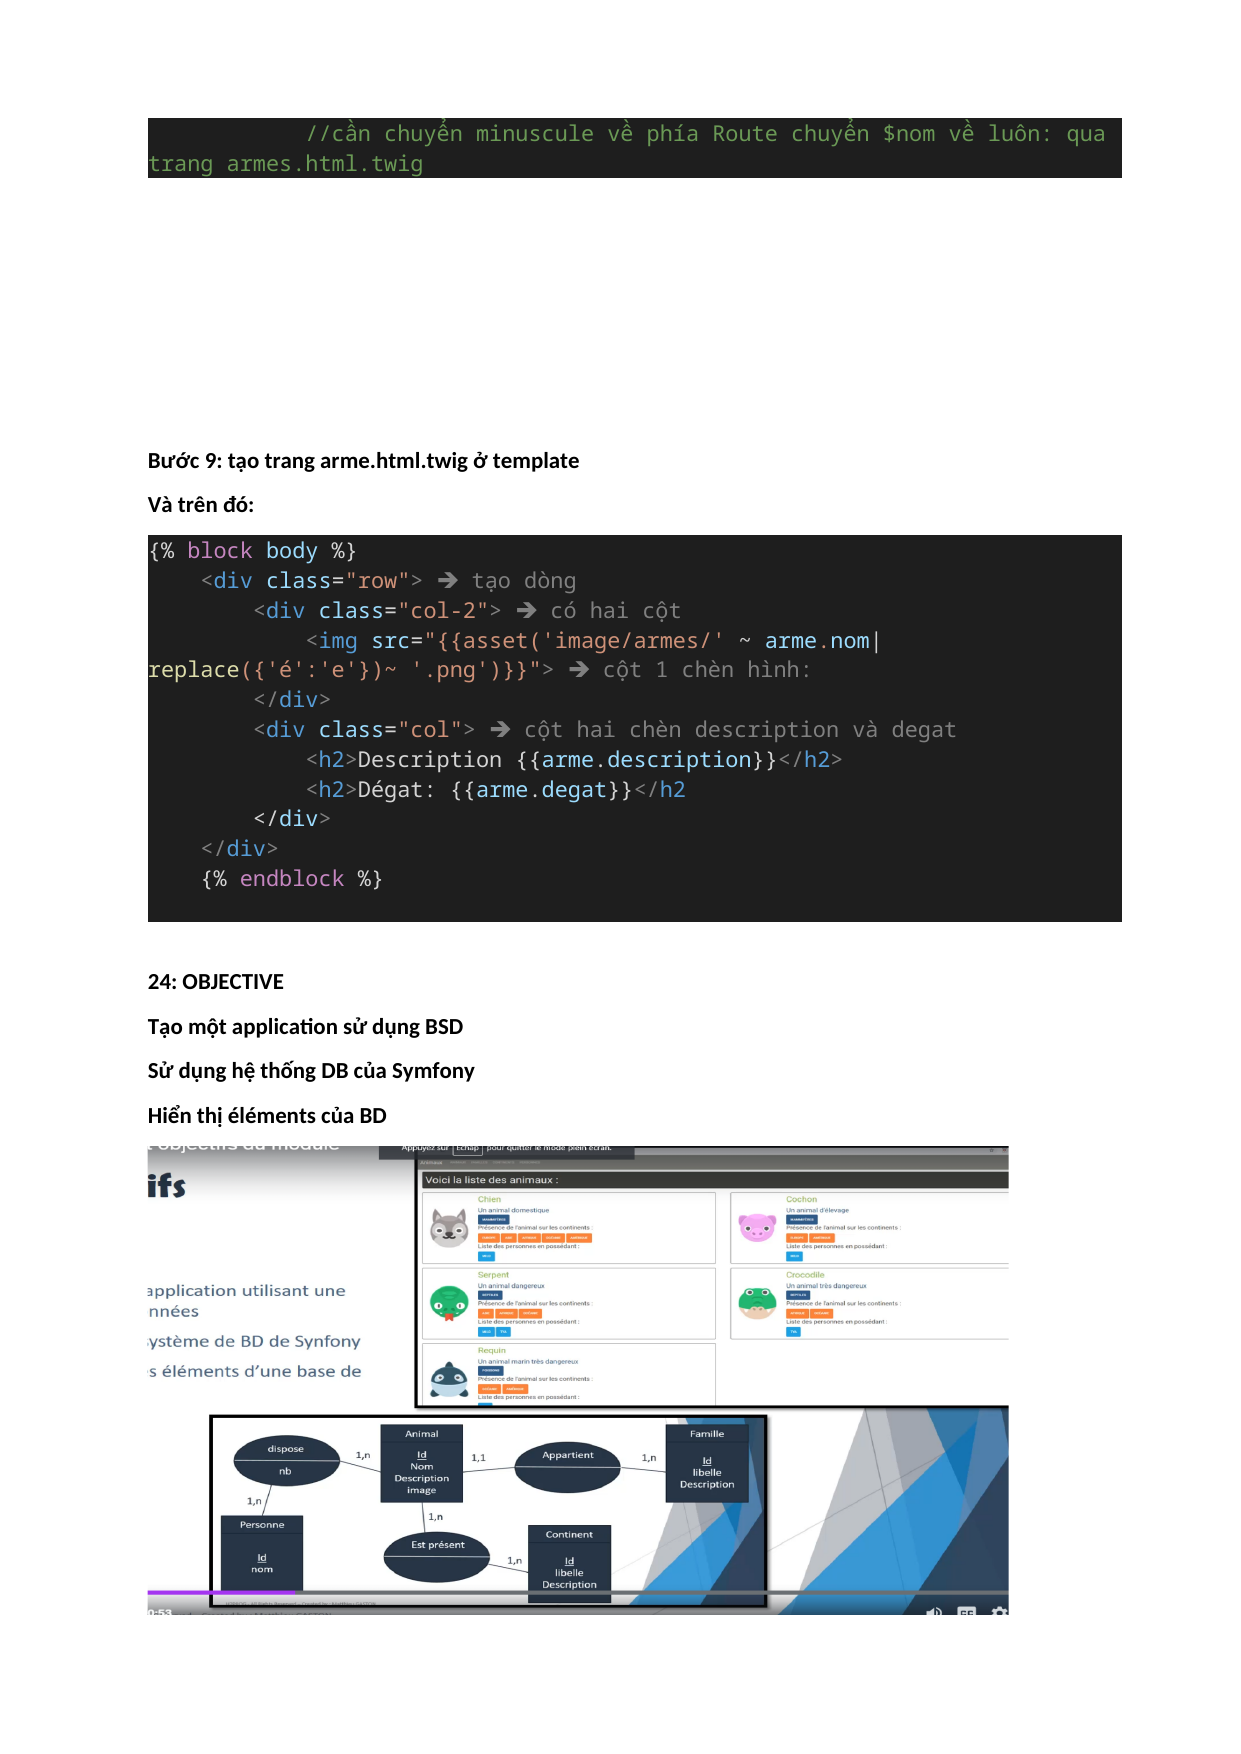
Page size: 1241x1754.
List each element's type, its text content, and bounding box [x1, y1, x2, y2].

text <h2>Description {{arme.description}}</h2> [148, 744, 1122, 773]
text Sử dụng hệ thống DB của Symfony [148, 1057, 1122, 1084]
text </div> [148, 803, 1122, 833]
text <h2>Dégat: {{arme.degat}}</h2 [148, 773, 1122, 803]
text Bước 9: tạo trang arme.html.twig ở template [148, 446, 1122, 474]
text Và trên đó: [148, 491, 1122, 518]
text //cần chuyển minuscule về phía Route chuyển $nom về luôn: qua trang armes.html.twig [148, 118, 1122, 178]
text </div> [148, 684, 1122, 714]
text {% endblock %} [148, 863, 1122, 893]
text {% block body %} [148, 535, 1122, 565]
text <div class="col-2">  có hai cột [148, 595, 1122, 624]
text <div class="col">  cột hai chèn description và degat [148, 714, 1122, 744]
text <img src="{{asset('image/armes/' ~ arme.nom|replace({'é':'e'})~ '.png')}}">  cột 1 chèn hình: [148, 624, 1122, 684]
text Hiển thị éléments của BD [148, 1101, 1122, 1129]
text </div> [148, 833, 1122, 863]
text Tạo một application sử dụng BSD [148, 1012, 1122, 1040]
text 24: OBJECTIVE [148, 967, 1122, 995]
text <div class="row">  tạo dòng [148, 565, 1122, 595]
